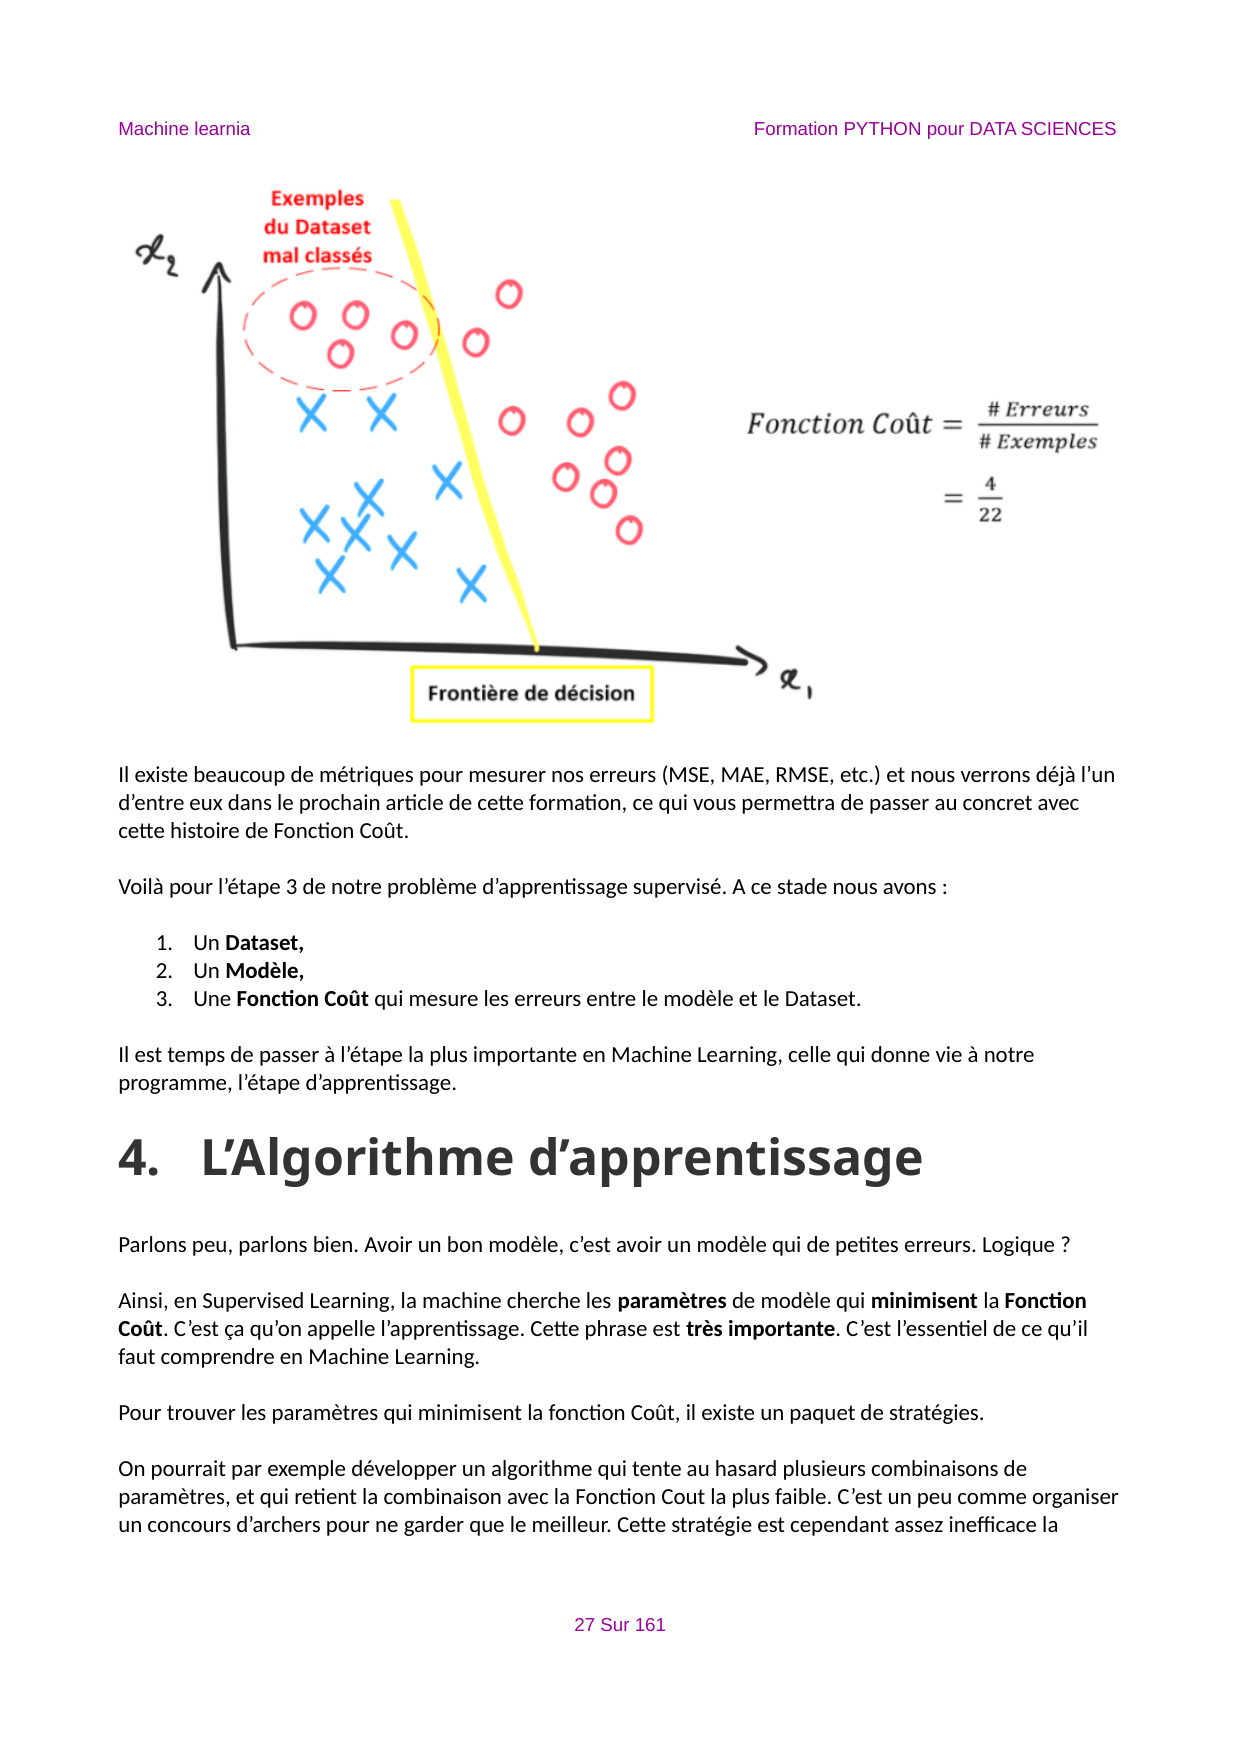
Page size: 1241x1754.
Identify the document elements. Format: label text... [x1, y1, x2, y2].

list Un Modèle, [156, 956, 1122, 984]
list Une Fonction Coût qui mesure les erreurs entre le modèle et le Dataset. [156, 984, 1122, 1012]
text On pourrait par exemple développer un algorithme qui tente au hasard plusieurs combinaisons de paramètres, et qui retient la combinaison avec la Fonction Cout la plus faible. C’est un peu comme organiser un concours d’archers pour ne garder que le meilleur. Cette stratégie est cependant assez inefficace la [118, 1454, 1122, 1538]
list Un Dataset, [156, 928, 1122, 956]
text Il existe beaucoup de métriques pour mesurer nos erreurs (MSE, MAE, RMSE, etc.) et nous verrons déjà l’un d’entre eux dans le prochain article de cette formation, ce qui vous permettra de passer au concret avec cette histoire de Fonction Coût. [118, 760, 1122, 844]
text Ainsi, en Supervised Learning, la machine cherche les paramètres de modèle qui minimisent la Fonction Coût. C’est ça qu’on appelle l’apprentissage. Cette phrase est très importante. C’est l’essentiel de ce qu’il faut comprendre en Machine Learning. [118, 1286, 1122, 1370]
text Parlons peu, parlons bien. Avoir un bon modèle, c’est avoir un modèle qui de petites erreurs. Logique ? [118, 1230, 1122, 1258]
text Pour trouver les paramètres qui minimisent la fonction Coût, il existe un paquet de stratégies. [118, 1398, 1122, 1426]
text Il est temps de passer à l’étape la plus importante en Machine Learning, celle qui donne vie à notre programme, l’étape d’apprentissage. [118, 1041, 1122, 1097]
subtitle 4. L’Algorithme d’apprentissage [118, 1122, 1122, 1190]
picture [118, 169, 1122, 733]
text Voilà pour l’étape 3 de notre problème d’apprentissage supervisé. A ce stade nous avons : [118, 872, 1122, 900]
